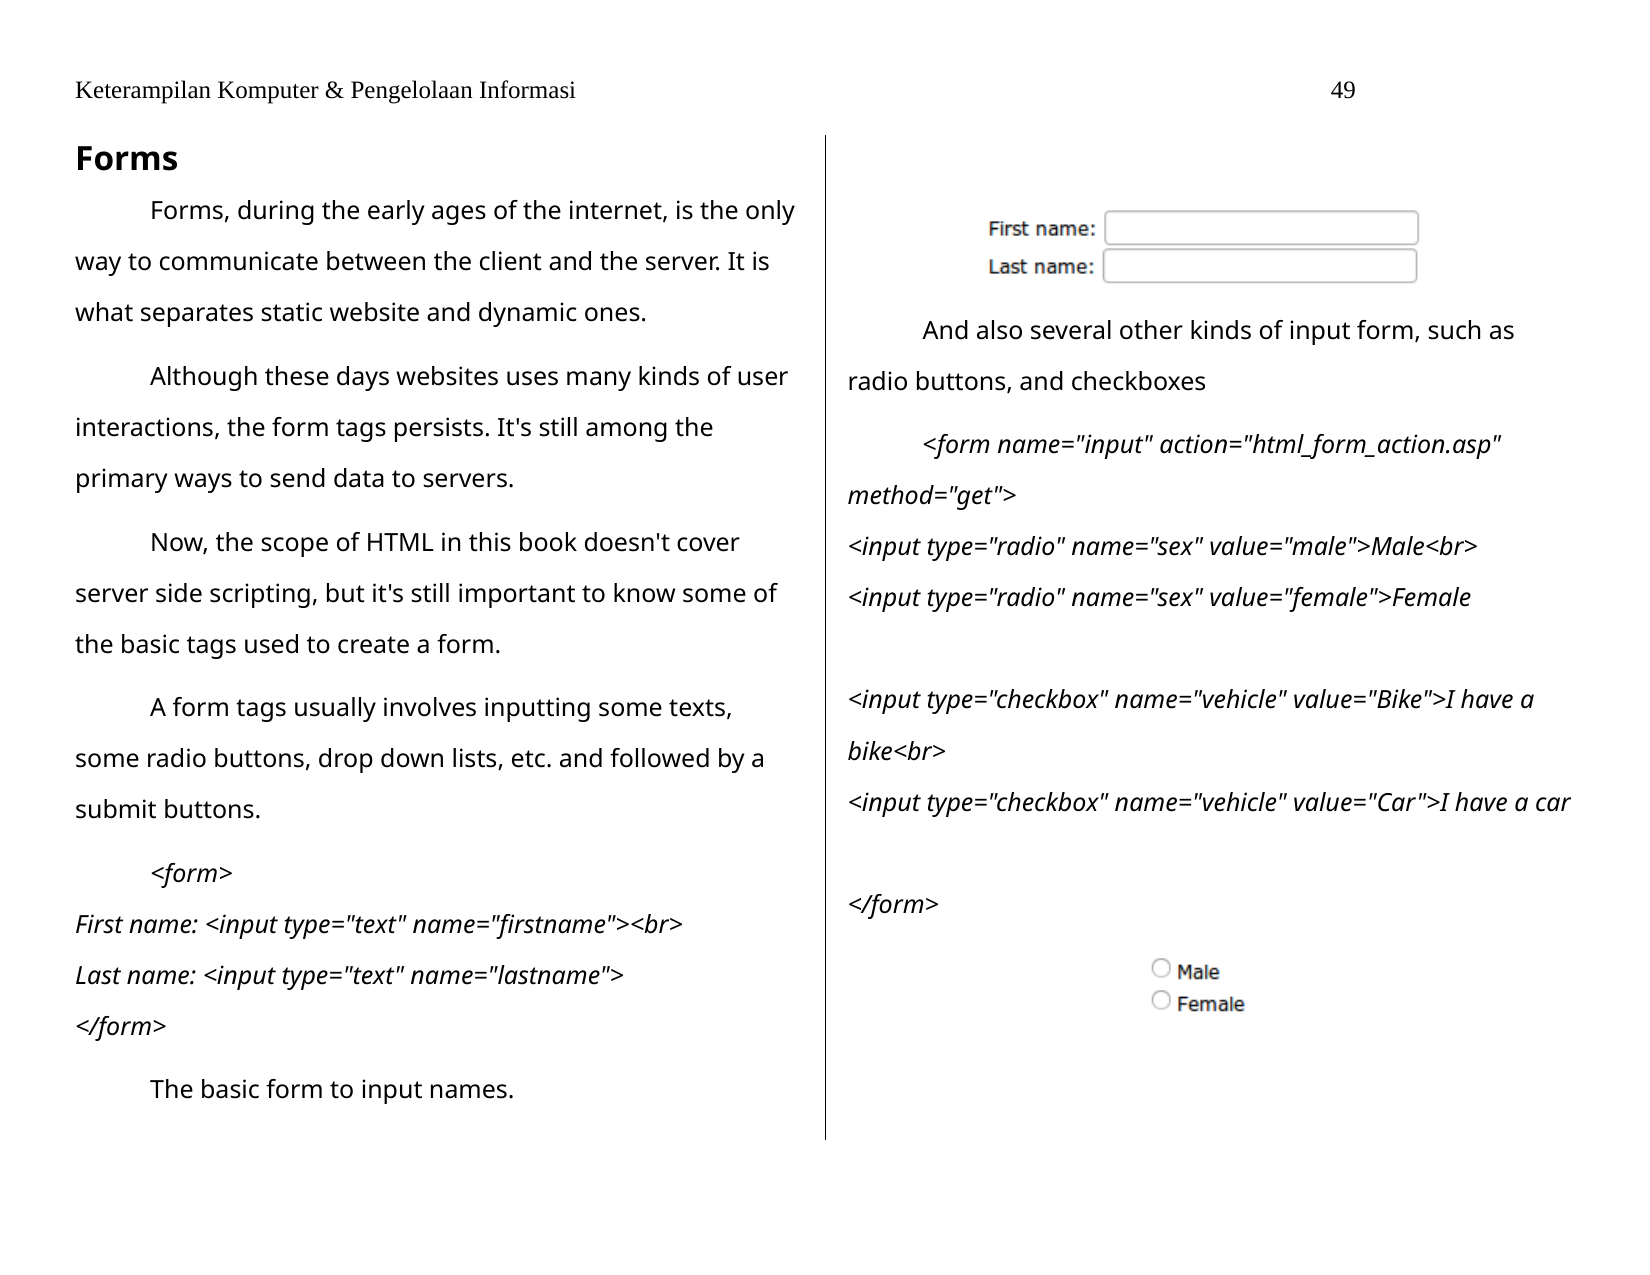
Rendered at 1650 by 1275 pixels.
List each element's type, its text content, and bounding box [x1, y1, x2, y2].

text Now, the scope of HTML in this book doesn't cover server side scripting, but it's still important to know some of the basic tags used to create a form. [75, 524, 802, 660]
text <form> First name: <input type="text" name="firstname"><br> Last name: <input type="text" name="lastname"> </form> [75, 855, 802, 1043]
subtitle Forms [75, 135, 802, 180]
text Forms, during the early ages of the internet, is the only way to communicate between the client and the server. It is what separates static website and dynamic ones. [75, 193, 802, 329]
text Although these days websites uses many kinds of user interactions, the form tags persists. It's still among the primary ways to send data to servers. [75, 358, 802, 495]
text A form tags usually involves inputting some texts, some radio buttons, drop down lists, etc. and followed by a submit buttons. [75, 690, 802, 826]
picture [984, 198, 1438, 296]
text And also several other kinds of input form, such as radio buttons, and checkboxes [847, 198, 1575, 397]
text The basic form to input names. [75, 1072, 802, 1106]
text <form name="input" action="html_form_action.asp" method="get"> <input type="radio" name="sex" value="male">Male<br> <input type="radio" name="sex" value="female">Female <input type="checkbox" name="vehicle" value="Bike">I have a bike<br> <input type="checkbox" name="vehicle" value="Car">I have a car </form> [847, 427, 1575, 920]
picture [1138, 950, 1284, 1021]
